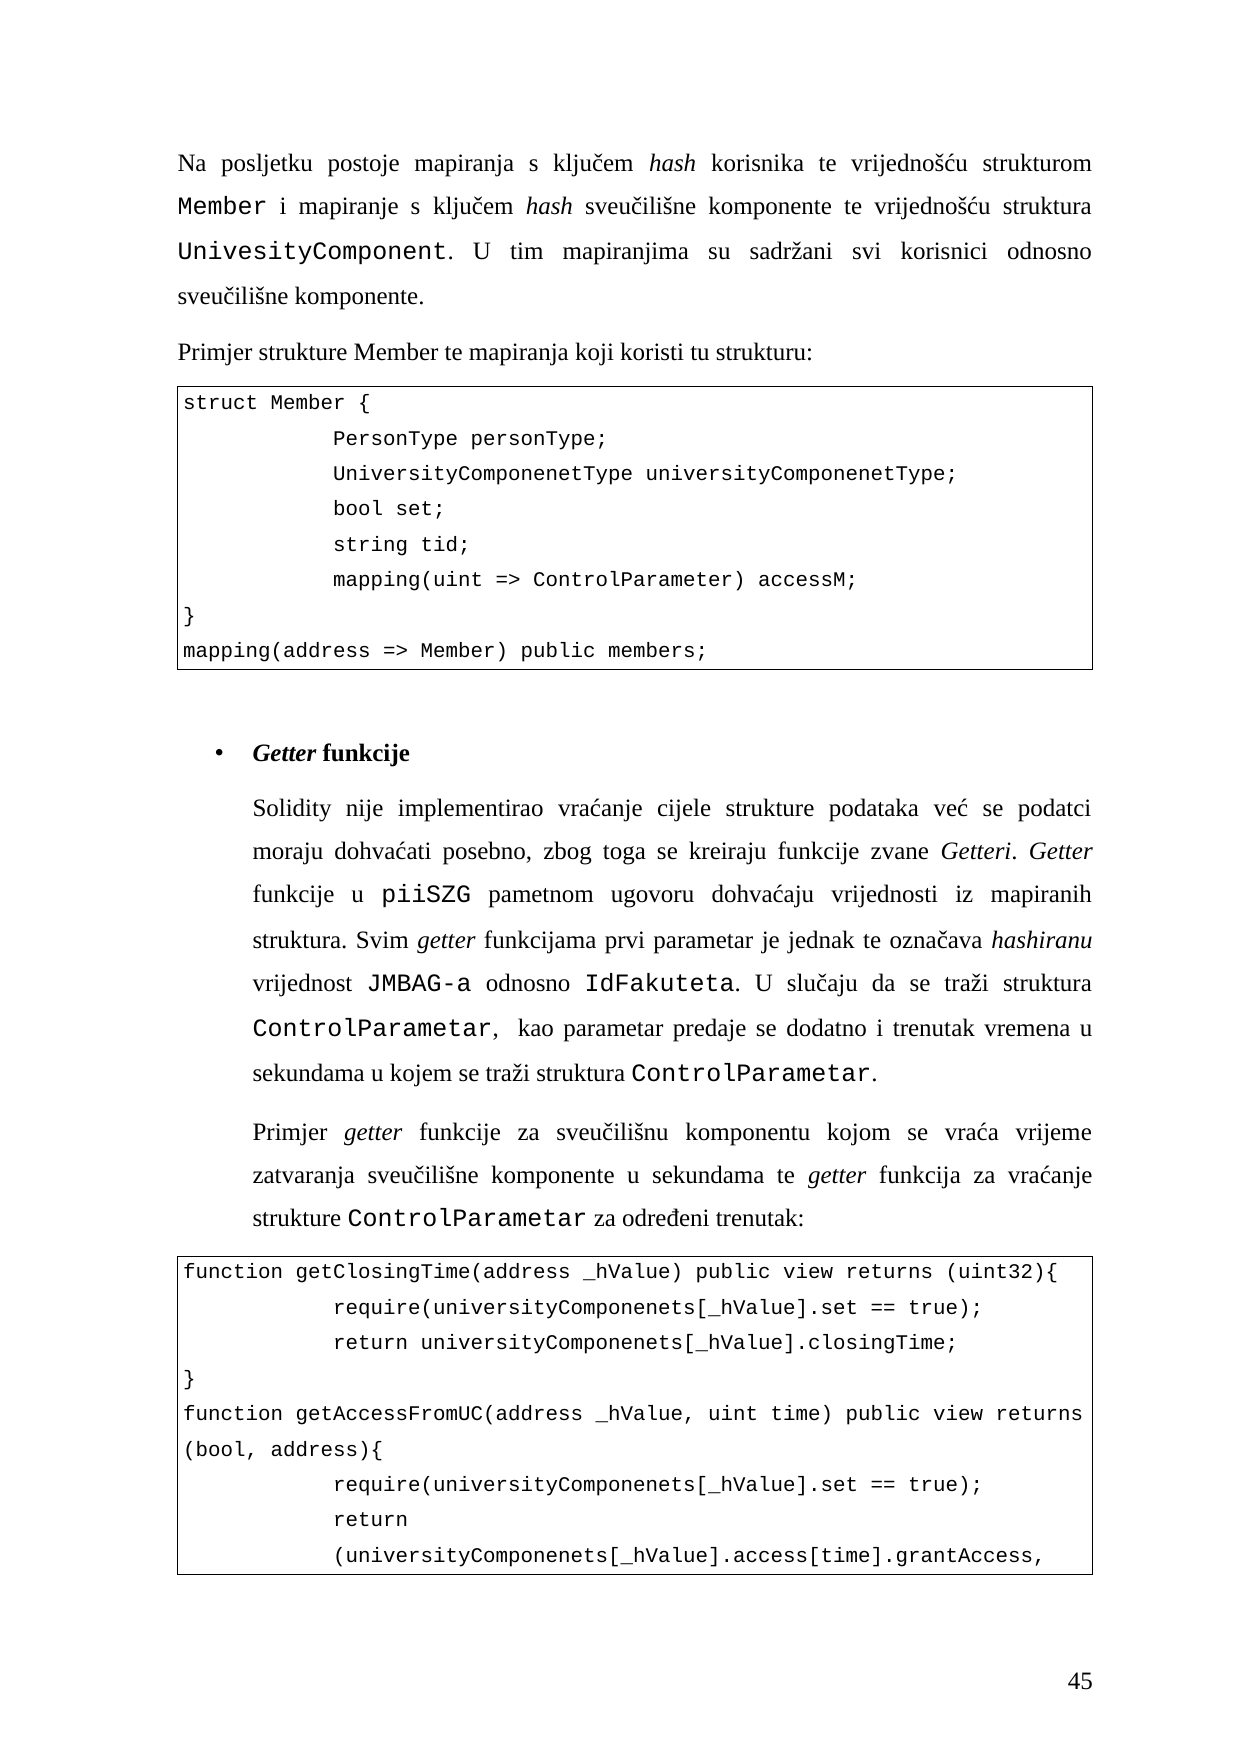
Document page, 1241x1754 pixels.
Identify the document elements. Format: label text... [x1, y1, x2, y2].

list Solidity nije implementirao vraćanje cijele strukture podataka već se podatci moraju dohvaćati posebno, zbog toga se kreiraju funkcije zvane Getteri. Getter funkcije u piiSZG pametnom ugovoru dohvaćaju vrijednosti iz mapiranih struktura. Svim getter funkcijama prvi parametar je jednak te označava hashiranu vrijednost JMBAG-a odnosno IdFakuteta. U slučaju da se traži struktura ControlParametar, kao parametar predaje se dodatno i trenutak vremena u sekundama u kojem se traži struktura ControlParametar. [215, 793, 1092, 1089]
table_header struct Member { PersonType personType; UniversityComponenetType universityComponenetType; bool set; string tid; mapping(uint => ControlParameter) accessM; } mapping(address => Member) public members; [178, 387, 1092, 669]
text Na posljetku postoje mapiranja s ključem hash korisnika te vrijednošću strukturom Member i mapiranje s ključem hash sveučilišne komponente te vrijednošću struktura UnivesityComponent. U tim mapiranjima su sadržani svi korisnici odnosno sveučilišne komponente. [177, 148, 1092, 310]
list Getter funkcije [215, 738, 1092, 766]
list Primjer getter funkcije za sveučilišnu komponentu kojom se vraća vrijeme zatvaranja sveučilišne komponente u sekundama te getter funkcija za vraćanje strukture ControlParametar za određeni trenutak: [215, 1117, 1092, 1234]
text Primjer strukture Member te mapiranja koji koristi tu strukturu: [177, 337, 1092, 366]
table_header function getClosingTime(address _hValue) public view returns (uint32){ require(universityComponenets[_hValue].set == true); return universityComponenets[_hValue].closingTime; } function getAccessFromUC(address _hValue, uint time) public view returns (bool, address){ require(universityComponenets[_hValue].set == true); return (universityComponenets[_hValue].access[time].grantAccess, [178, 1257, 1092, 1574]
